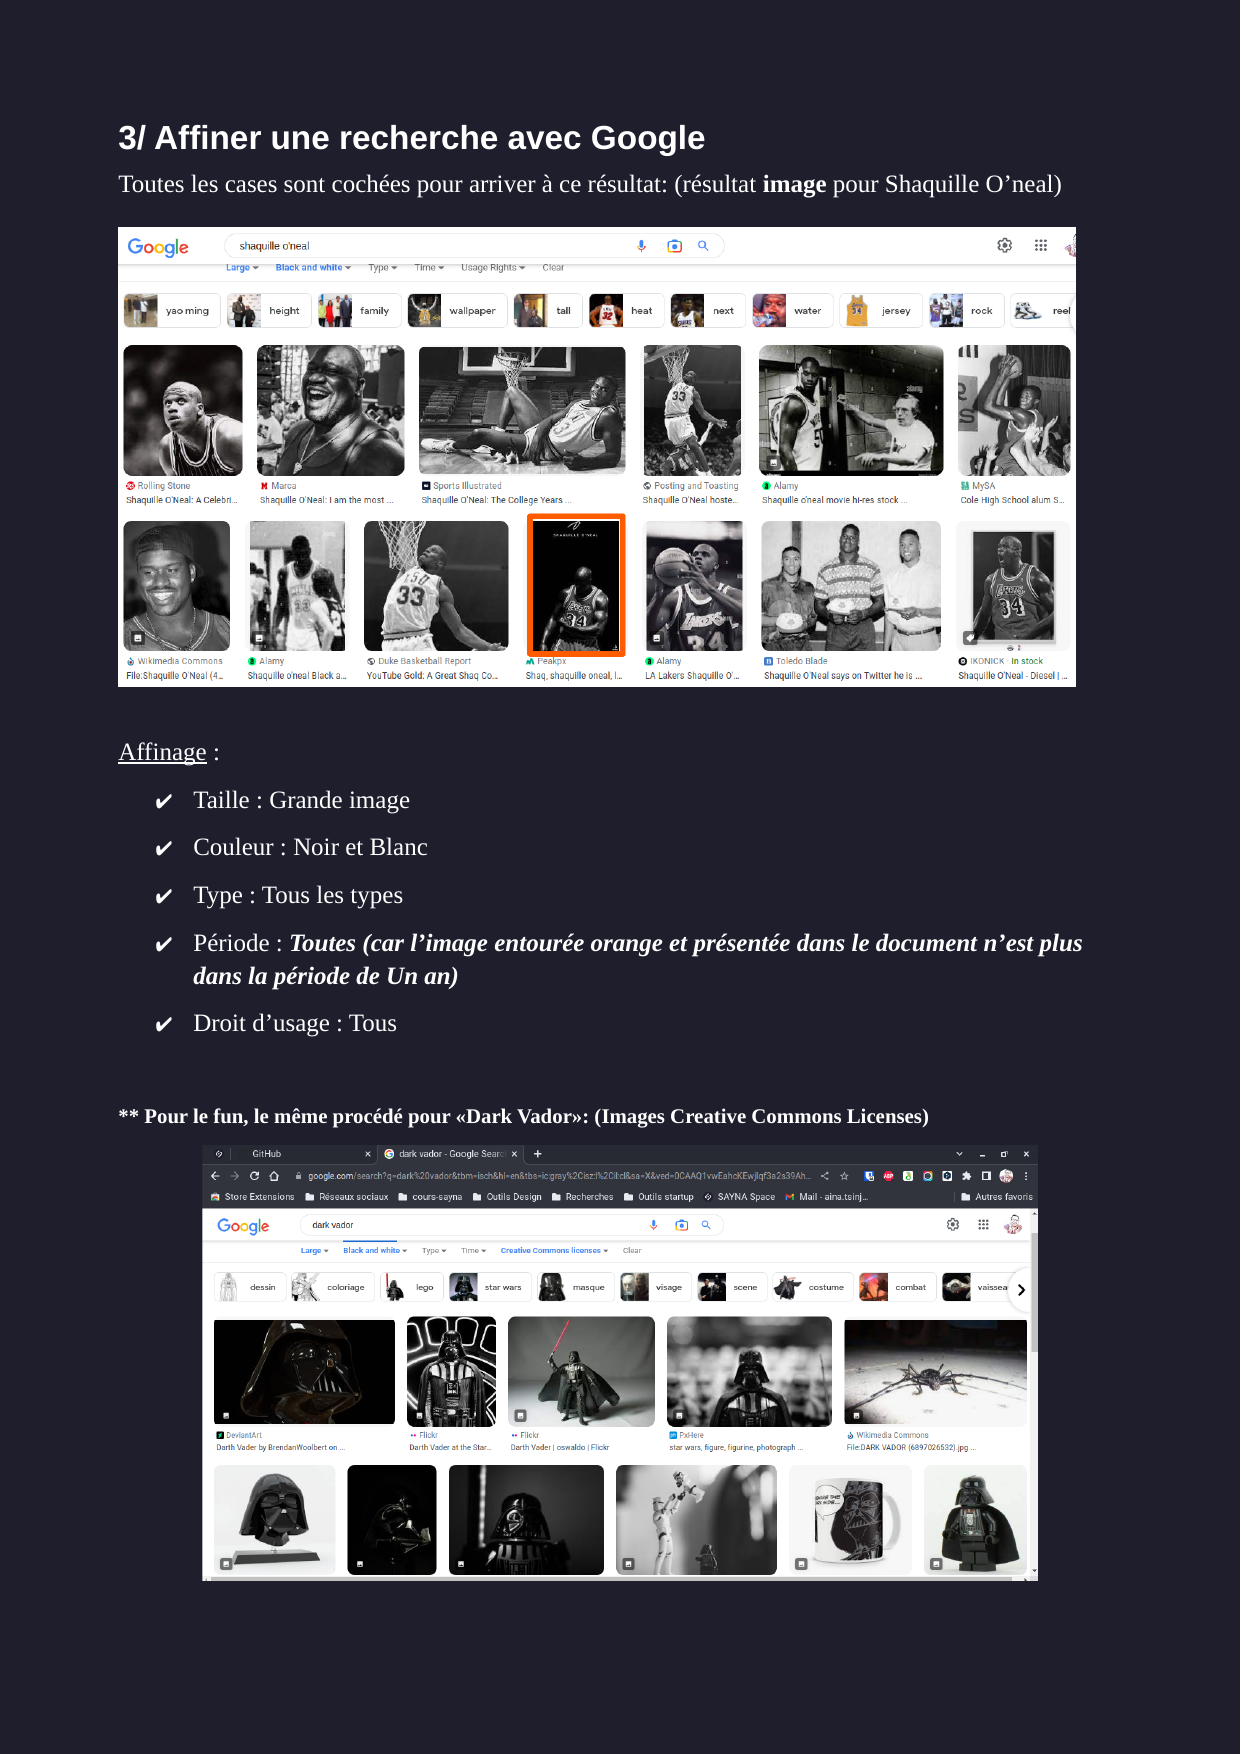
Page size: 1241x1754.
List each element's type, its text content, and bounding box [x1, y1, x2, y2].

subtitle 3/ Affiner une recherche avec Google [118, 118, 1122, 157]
list Droit d’usage : Tous [156, 1008, 1122, 1037]
text Affinage : [118, 737, 1122, 766]
list Période : Toutes (car l’image entourée orange et présentée dans le document n’est plus dans la période de Un an) [156, 928, 1122, 989]
picture [118, 227, 1076, 687]
list Taille : Grande image [156, 785, 1122, 814]
picture [202, 1145, 1038, 1581]
text Toutes les cases sont cochées pour arriver à ce résultat: (résultat image pour Shaquille O’neal) [118, 169, 1122, 198]
list Type : Tous les types [156, 880, 1122, 909]
list Couleur : Noir et Blanc [156, 832, 1122, 861]
text ** Pour le fun, le même procédé pour «Dark Vador»: (Images Creative Commons Licenses) [118, 1103, 1122, 1128]
